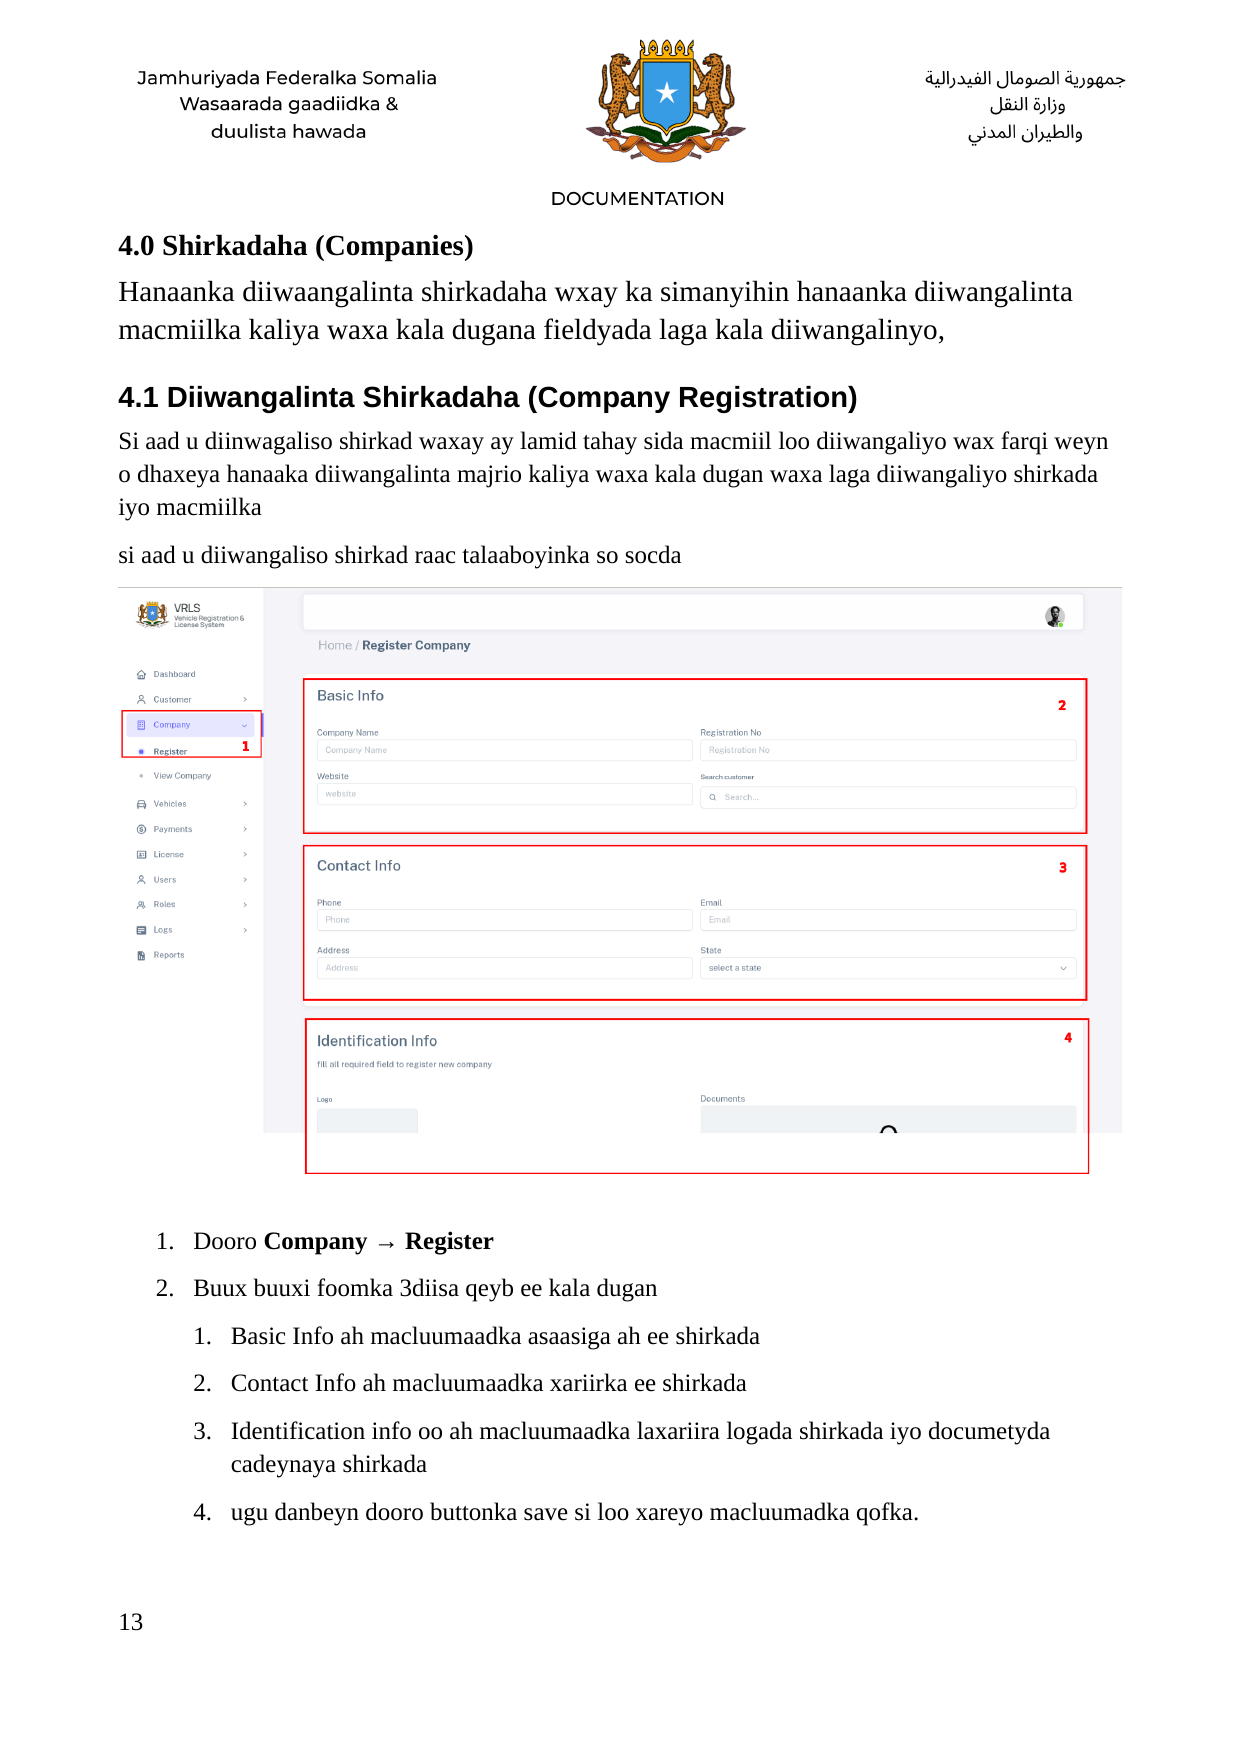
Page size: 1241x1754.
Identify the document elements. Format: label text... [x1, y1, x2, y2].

list Contact Info ah macluumaadka xariirka ee shirkada [193, 1368, 1122, 1397]
picture [118, 19, 1157, 228]
list Dooro Company → Register [156, 1226, 1122, 1254]
list ugu danbeyn dooro buttonka save si loo xareyo macluumadka qofka. [193, 1497, 1122, 1526]
subtitle 4.0 Shirkadaha (Companies) [118, 228, 1122, 261]
list Basic Info ah macluumaadka asaasiga ah ee shirkada [193, 1321, 1122, 1350]
subtitle 4.1 Diiwangalinta Shirkadaha (Company Registration) [118, 380, 1122, 413]
text si aad u diiwangaliso shirkad raac talaaboyinka so socda [118, 540, 1122, 568]
text Hanaanka diiwaangalinta shirkadaha wxay ka simanyihin hanaanka diiwangalinta macmiilka kaliya waxa kala dugana fieldyada laga kala diiwangalinyo, [118, 274, 1122, 346]
text Si aad u diinwagaliso shirkad waxay ay lamid tahay sida macmiil loo diiwangaliyo wax farqi weyn o dhaxeya hanaaka diiwangalinta majrio kaliya waxa kala dugan waxa laga diiwangaliyo shirkada iyo macmiilka [118, 426, 1122, 521]
picture [118, 587, 1123, 1174]
list Buux buuxi foomka 3diisa qeyb ee kala dugan [156, 1273, 1122, 1302]
list Identification info oo ah macluumaadka laxariira logada shirkada iyo documetyda cadeynaya shirkada [193, 1416, 1122, 1478]
